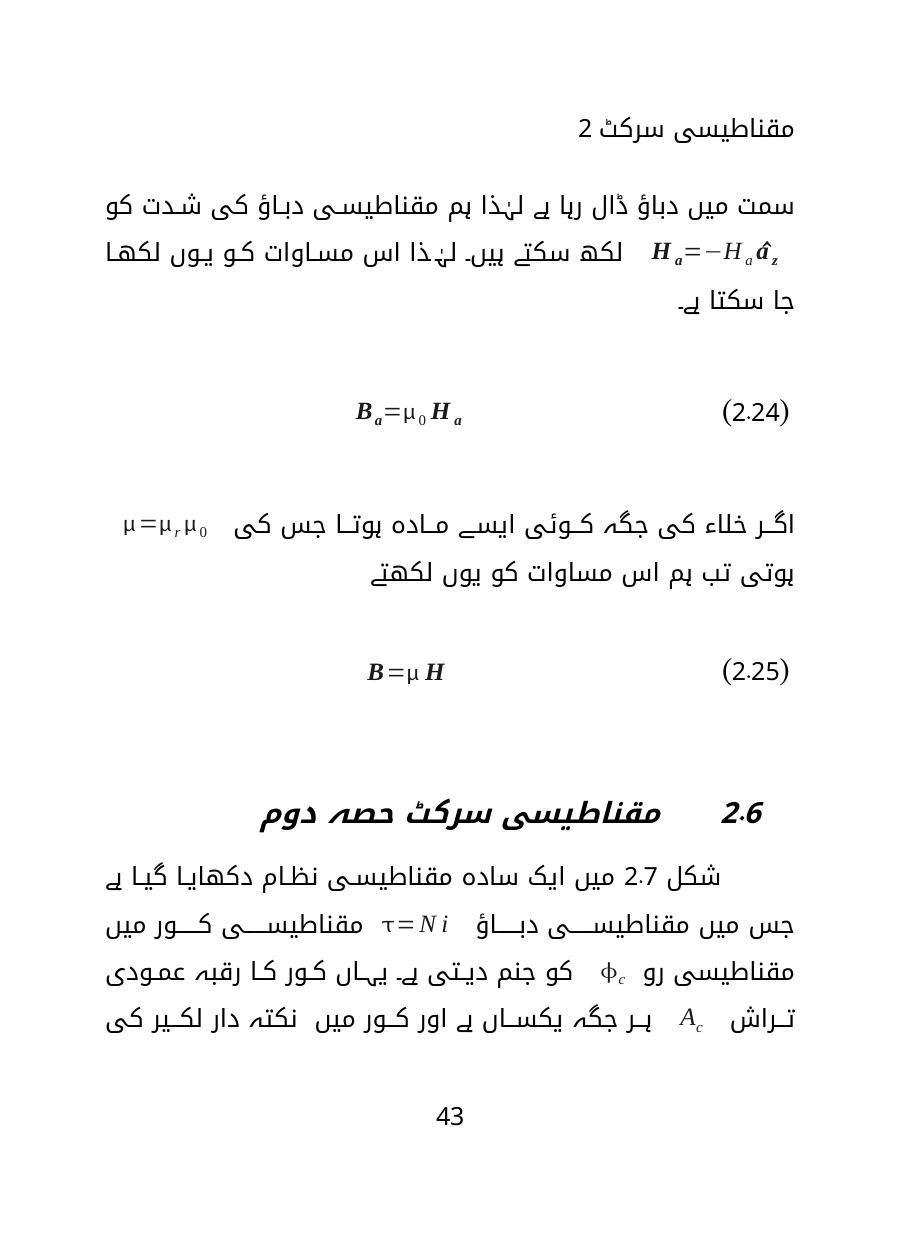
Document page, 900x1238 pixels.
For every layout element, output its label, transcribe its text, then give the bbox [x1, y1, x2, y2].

text شکل 2.7 میں ایک سادہ مقناطیسی نظام دکھایا گیا ہے جس میں مقناطیسی دباؤ مقناطیسی کور میں مقناطیسی رو کو جنم دیتی ہے۔ یہاں کور کا رقبہ عمودی تراش ہر جگہ یکساں ہے اور کور میں نکتہ دار لکیر کی لمبائیہے۔ کور میں مقناطیسی رو کی سمت دائیں ہاتھ کے قانون سے معلوم کی جا سکتی ہے۔ اس قانون کو دو طریقوں سے بیان کیا جا سکتا ہے۔ [105, 854, 795, 1043]
table_header [105, 643, 697, 714]
text اگر خلاء کی جگہ کوئی ایسے مادہ ہوتا جس کی ہوتی تب ہم اس مساوات کو یوں لکھتے [105, 502, 795, 596]
subtitle مقناطیسی سرکٹ حصہ دوم [105, 786, 720, 841]
text شکل میں ہم دیکھتے ہیں کہ خلاء میں مقناطیسی رو کا بہاو، اکائی سمتیہکی الٹ سمت میں ہے لہٰذا ہم کثافتِ مقناطیسی رو کو ایک سمتیہ لکھ سکتے ہیں۔ اسی طرح مقناطیسی دباؤ خلاء میں اکائی سمتیہکی الٹ سمت میں دباؤ ڈال رہا ہے لہٰذا ہم مقناطیسی دباؤ کی شدت کو لکھ سکتے ہیں۔ لہٰذا اس مساوات کو یوں لکھا جا سکتا ہے۔ [105, 182, 795, 324]
table_header (2.25) [697, 643, 795, 714]
table_header (2.24) [702, 384, 795, 455]
table_header [105, 384, 702, 455]
